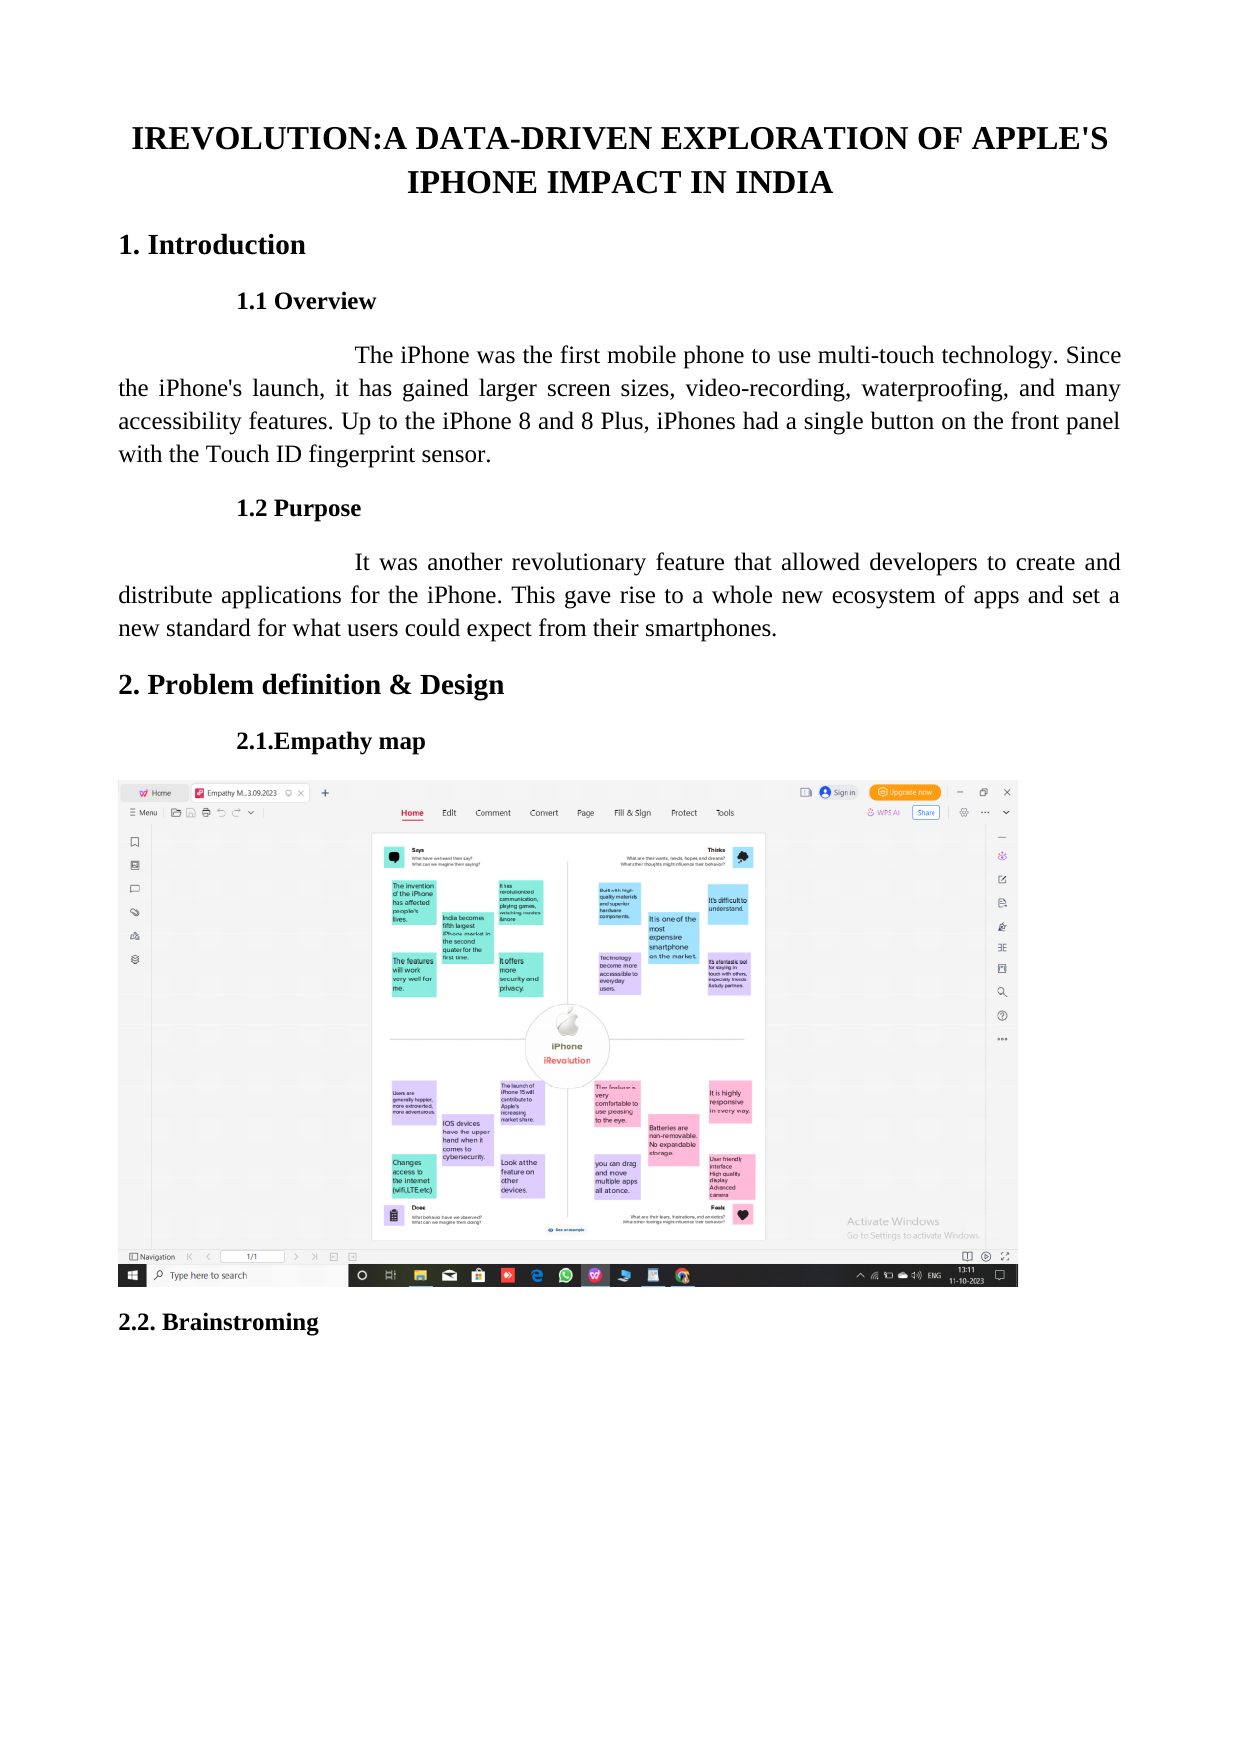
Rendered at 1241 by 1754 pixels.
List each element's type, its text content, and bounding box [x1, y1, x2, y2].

text 1.2 Purpose [118, 493, 1122, 522]
text The iPhone was the first mobile phone to use multi-touch technology. Since the iPhone's launch, it has gained larger screen sizes, video-recording, waterproofing, and many accessibility features. Up to the iPhone 8 and 8 Plus, iPhones had a single button on the front panel with the Touch ID fingerprint sensor. [118, 340, 1122, 468]
text IREVOLUTION:A DATA-DRIVEN EXPLORATION OF APPLE'S IPHONE IMPACT IN INDIA [118, 118, 1122, 201]
text 1.1 Overview [118, 286, 1122, 315]
text 2. Problem definition & Design [118, 667, 1122, 701]
text 2.2. Brainstroming [118, 1307, 1122, 1336]
text 1. Introduction [118, 227, 1122, 261]
text It was another revolutionary feature that allowed developers to create and distribute applications for the iPhone. This gave rise to a whole new ecosystem of apps and set a new standard for what users could expect from their smartphones. [118, 547, 1122, 642]
text 2.1.Empathy map [118, 726, 1122, 755]
